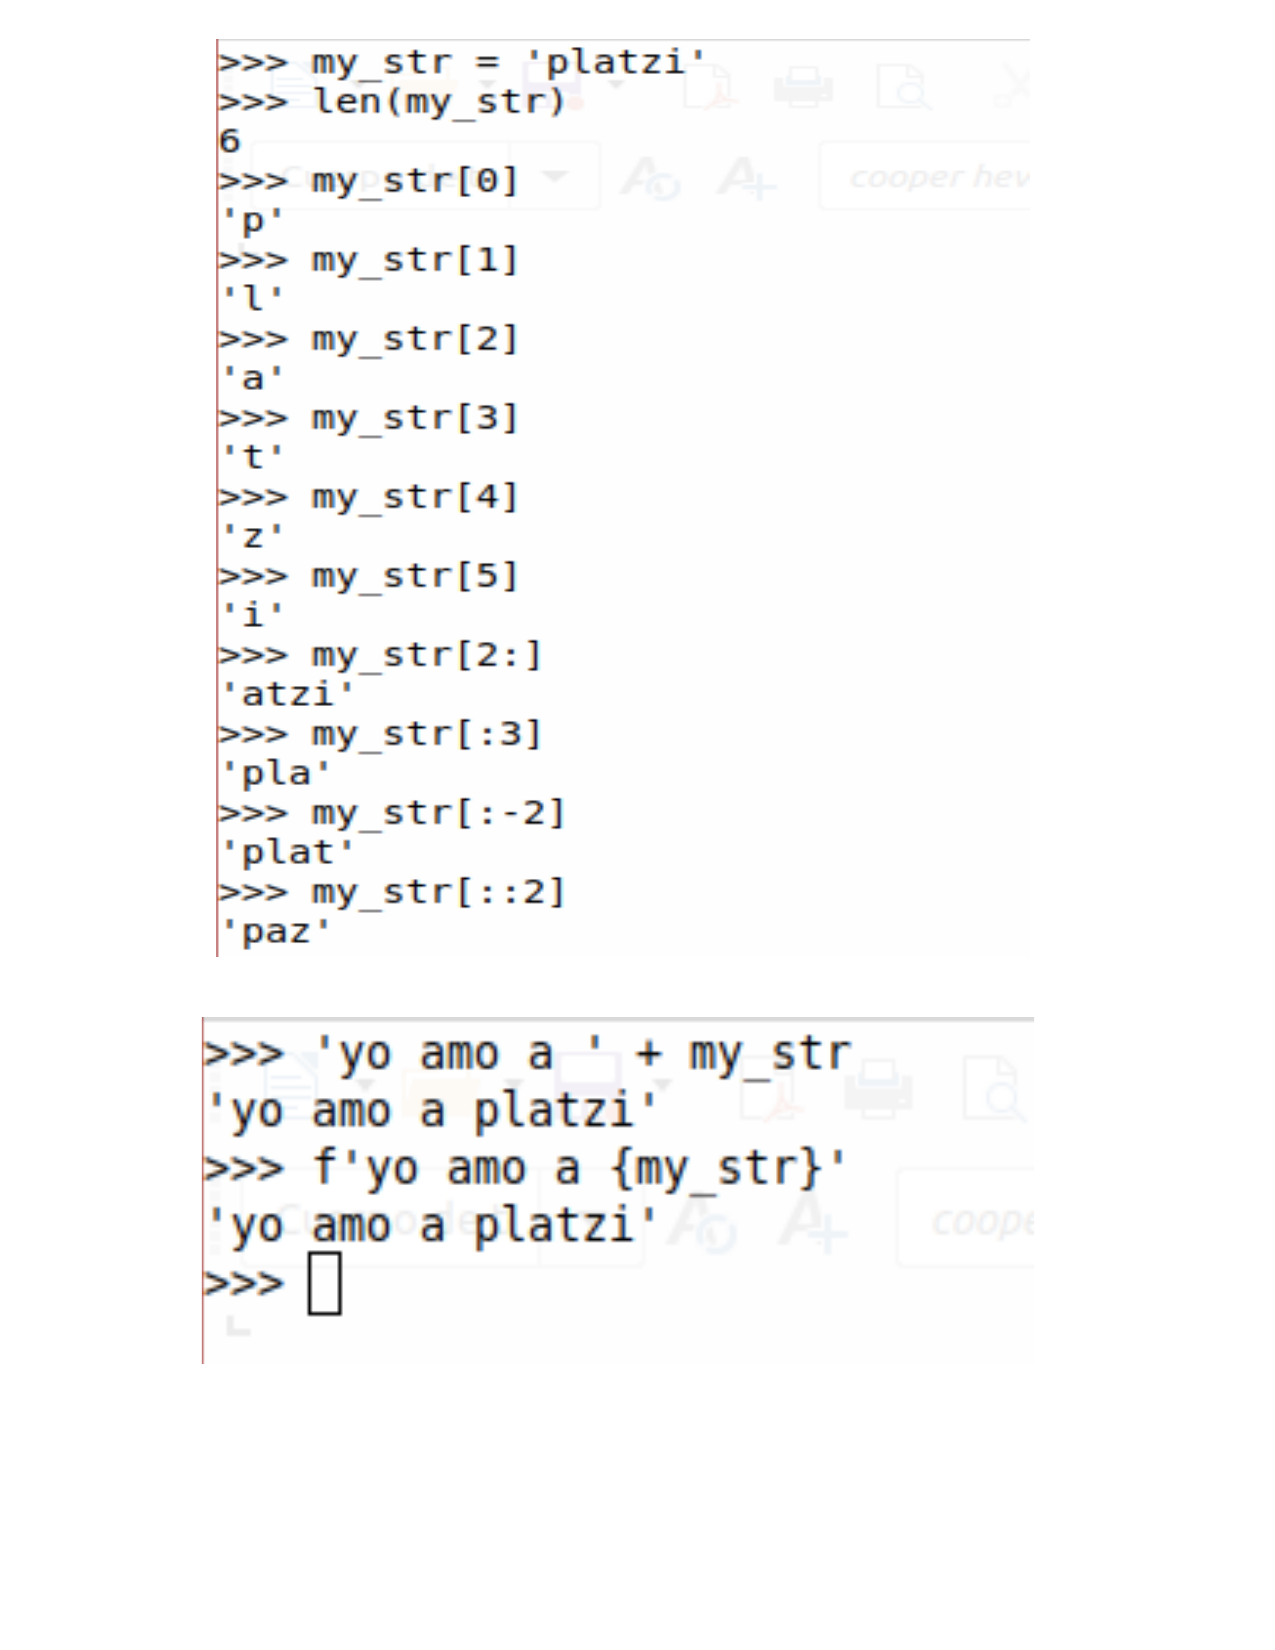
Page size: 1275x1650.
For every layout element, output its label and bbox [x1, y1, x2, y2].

picture [216, 39, 1030, 957]
picture [201, 1017, 1035, 1364]
